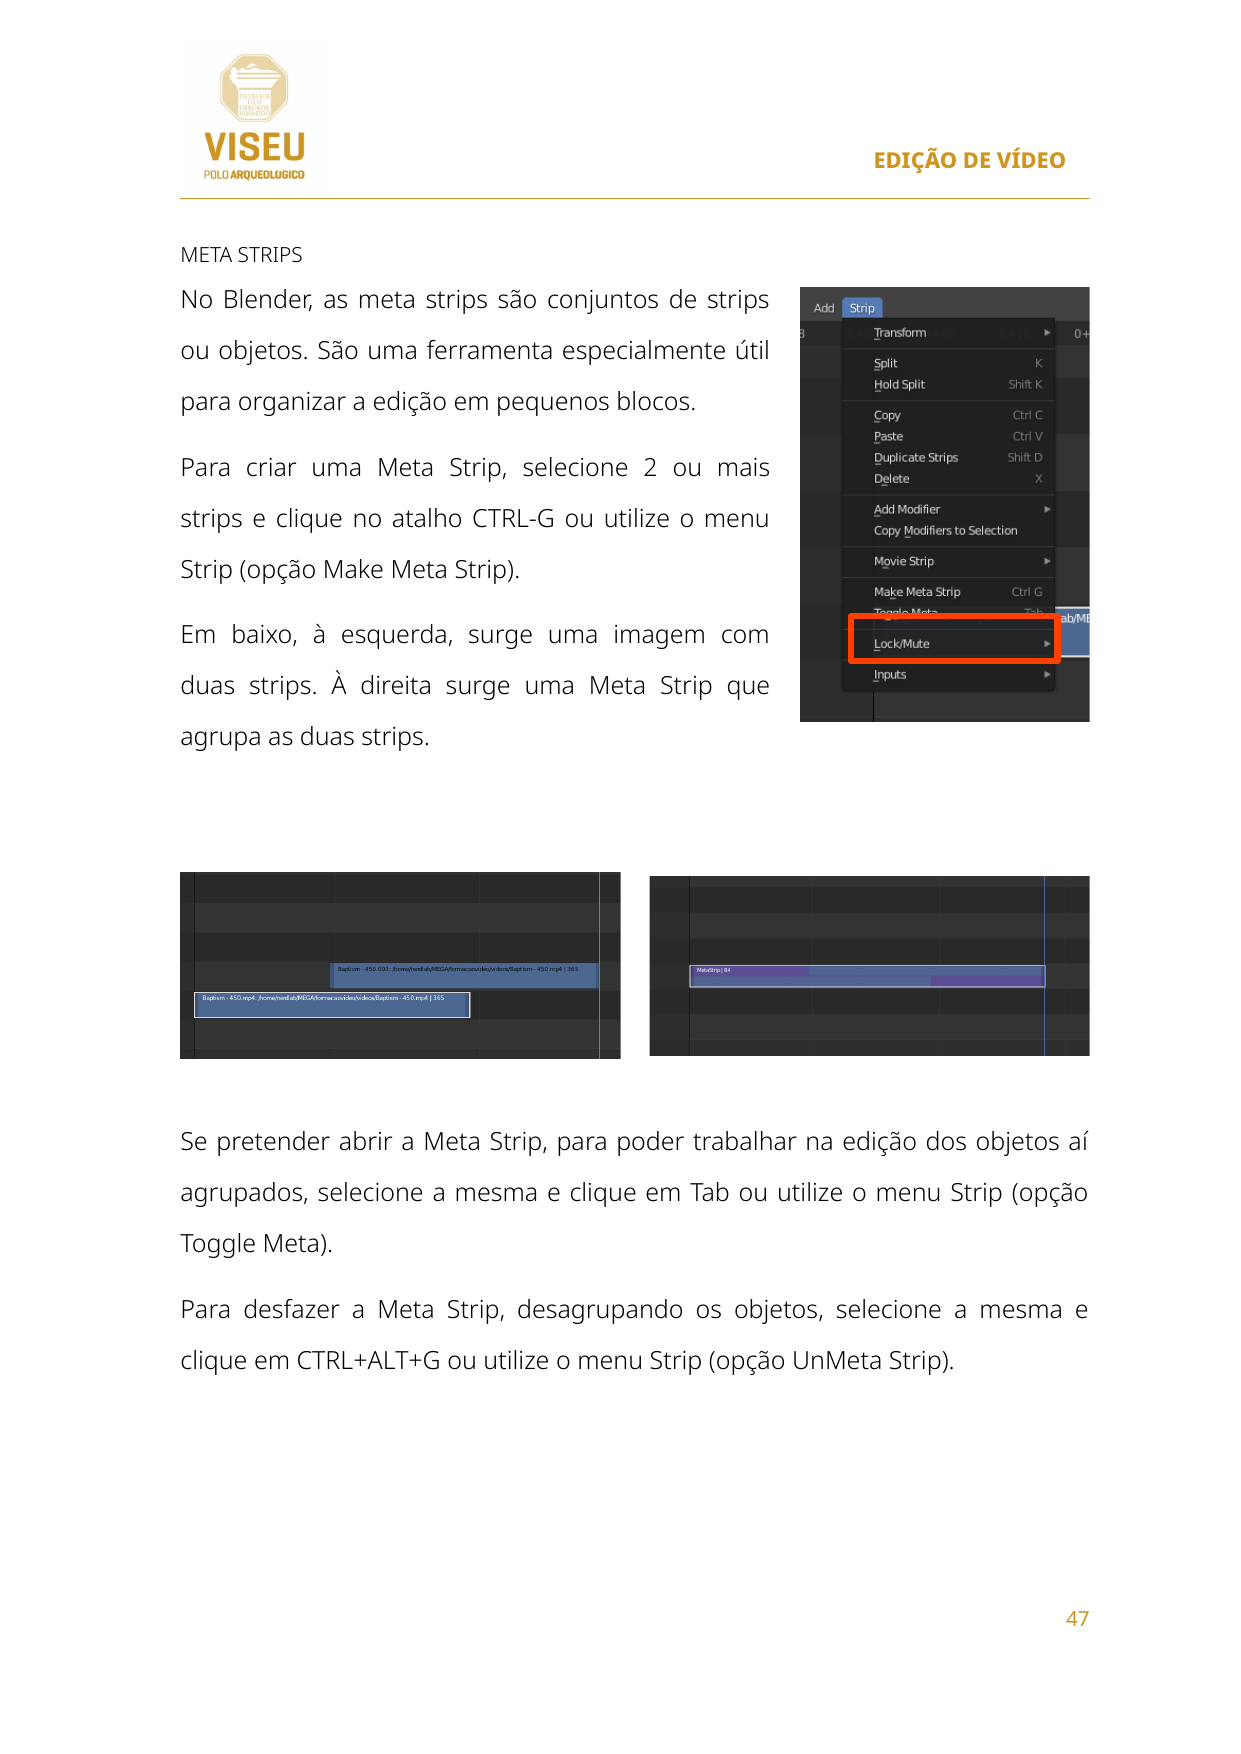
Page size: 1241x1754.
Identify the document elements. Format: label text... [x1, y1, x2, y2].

text Para desfazer a Meta Strip, desagrupando os objetos, selecione a mesma e clique em CTRL+ALT+G ou utilize o menu Strip (opção UnMeta Strip). [180, 1292, 1090, 1377]
subtitle Meta strips [180, 241, 1090, 269]
text Em baixo, à esquerda, surge uma imagem com duas strips. À direita surge uma Meta Strip que agrupa as duas strips. [180, 617, 1090, 753]
text Para criar uma Meta Strip, selecione 2 ou mais strips e clique no atalho CTRL-G ou utilize o menu Strip (opção Make Meta Strip). [180, 449, 800, 585]
text No Blender, as meta strips são conjuntos de strips ou objetos. São uma ferramenta especialmente útil para organizar a edição em pequenos blocos. [180, 282, 1090, 418]
text Se pretender abrir a Meta Strip, para poder trabalhar na edição dos objetos aí agrupados, selecione a mesma e clique em Tab ou utilize o menu Strip (opção Toggle Meta). [180, 1124, 1090, 1260]
picture [180, 872, 621, 1059]
picture [800, 287, 1090, 722]
picture [649, 876, 1090, 1056]
